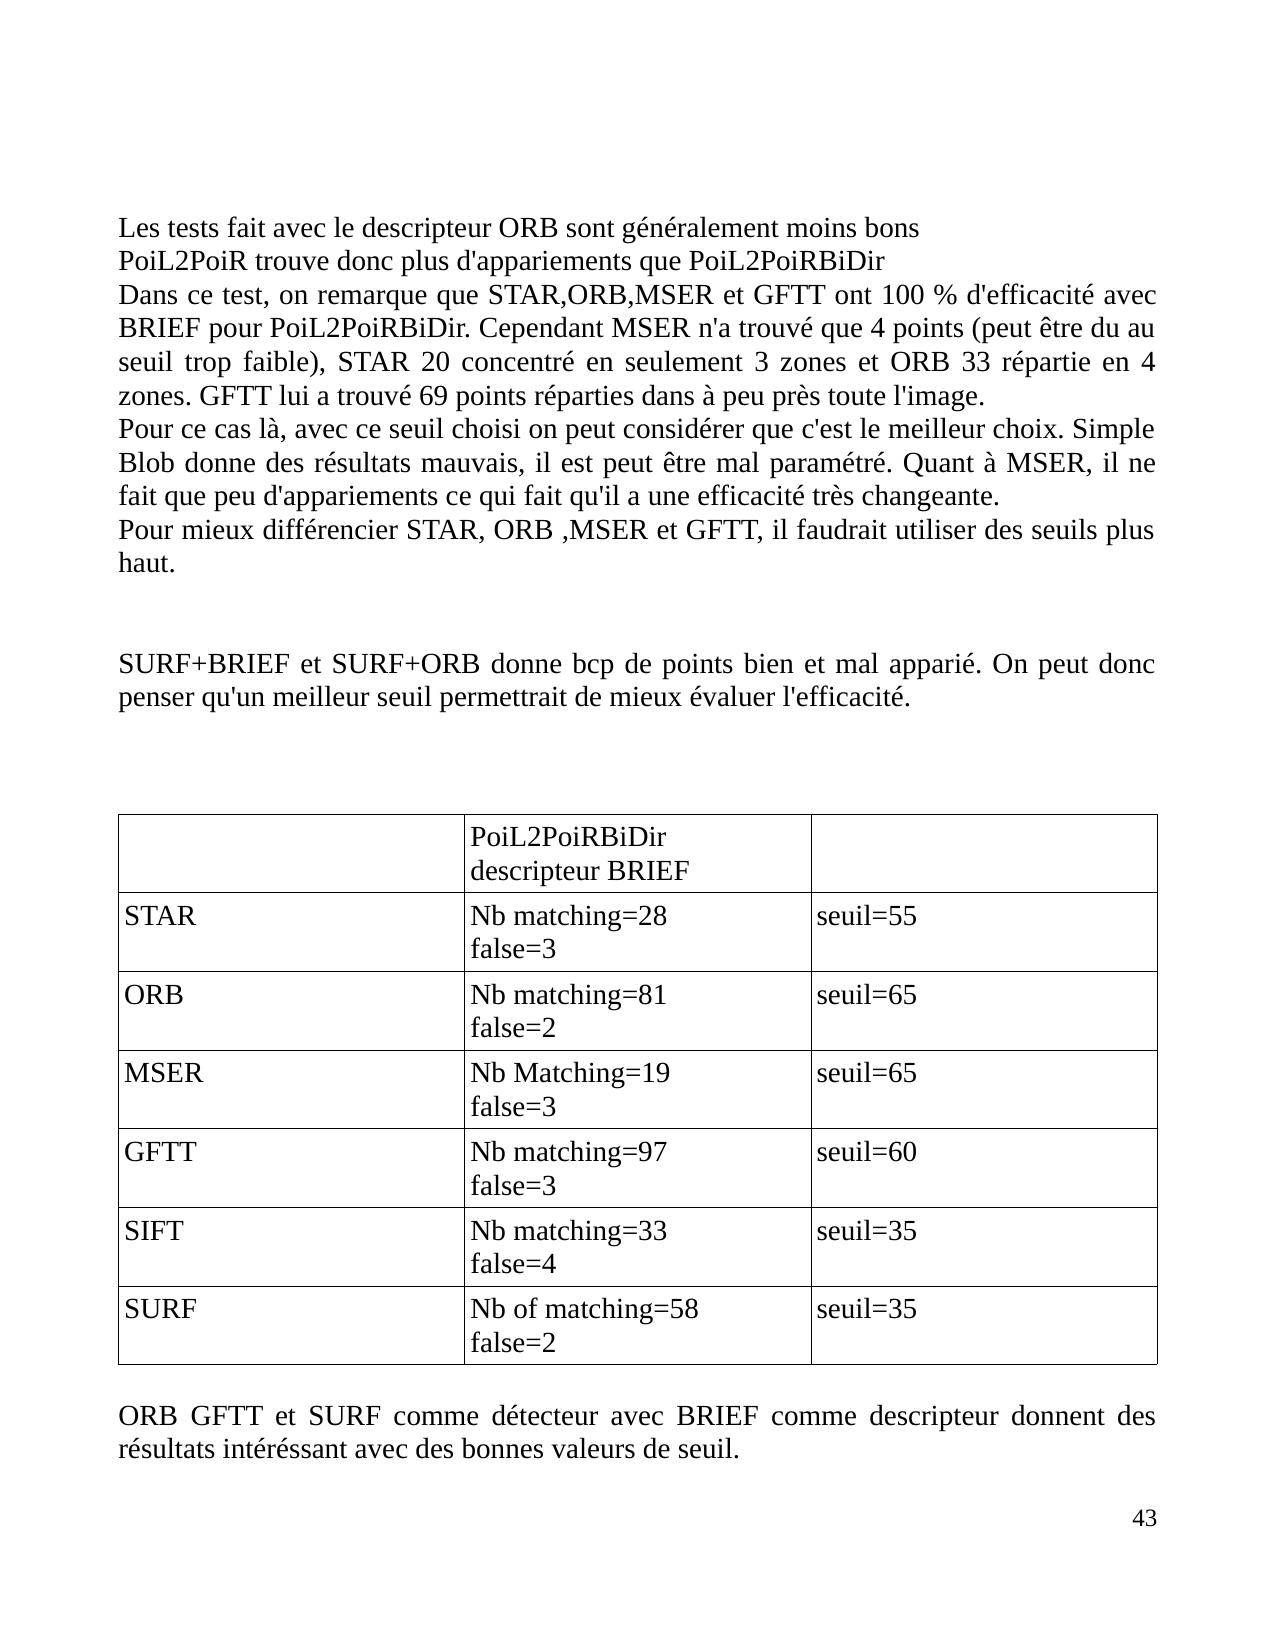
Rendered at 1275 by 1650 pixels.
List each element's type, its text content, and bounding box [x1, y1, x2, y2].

table_cell SIFT [119, 1208, 464, 1286]
table_cell Nb matching=33 false=4 [465, 1208, 811, 1286]
table_cell seuil=35 [812, 1287, 1157, 1364]
table_cell Nb Matching=19 false=3 [465, 1051, 811, 1128]
table_cell MSER [119, 1051, 464, 1128]
table_cell Nb matching=81 false=2 [465, 972, 811, 1049]
table_cell GFTT [119, 1129, 464, 1207]
table_cell Nb matching=97 false=3 [465, 1129, 811, 1207]
table_header [812, 815, 1157, 892]
text ORB GFTT et SURF comme détecteur avec BRIEF comme descripteur donnent des résultats intéréssant avec des bonnes valeurs de seuil. [118, 1398, 1157, 1465]
table_cell SURF [119, 1287, 464, 1364]
table_cell STAR [119, 893, 464, 971]
table_cell seuil=55 [812, 893, 1157, 971]
table_cell Nb of matching=58 false=2 [465, 1287, 811, 1364]
table_cell seuil=65 [812, 1051, 1157, 1128]
table_cell Nb matching=28 false=3 [465, 893, 811, 971]
text Les tests fait avec le descripteur ORB sont généralement moins bons [118, 210, 1157, 243]
table_cell seuil=65 [812, 972, 1157, 1049]
table_cell ORB [119, 972, 464, 1049]
text PoiL2PoiR trouve donc plus d'appariements que PoiL2PoiRBiDir [118, 243, 1157, 277]
table_cell seuil=35 [812, 1208, 1157, 1286]
table_header [119, 815, 464, 892]
text Pour ce cas là, avec ce seuil choisi on peut considérer que c'est le meilleur choix. Simple Blob donne des résultats mauvais, il est peut être mal paramétré. Quant à MSER, il ne fait que peu d'appariements ce qui fait qu'il a une efficacité très changeante. [118, 411, 1157, 512]
text SURF+BRIEF et SURF+ORB donne bcp de points bien et mal apparié. On peut donc penser qu'un meilleur seuil permettrait de mieux évaluer l'efficacité. [118, 646, 1157, 713]
table_header PoiL2PoiRBiDir descripteur BRIEF [465, 815, 811, 892]
text Pour mieux différencier STAR, ORB ,MSER et GFTT, il faudrait utiliser des seuils plus haut. [118, 512, 1157, 579]
text Dans ce test, on remarque que STAR,ORB,MSER et GFTT ont 100 % d'efficacité avec BRIEF pour PoiL2PoiRBiDir. Cependant MSER n'a trouvé que 4 points (peut être du au seuil trop faible), STAR 20 concentré en seulement 3 zones et ORB 33 répartie en 4 zones. GFTT lui a trouvé 69 points réparties dans à peu près toute l'image. [118, 277, 1157, 411]
table_cell seuil=60 [812, 1129, 1157, 1207]
